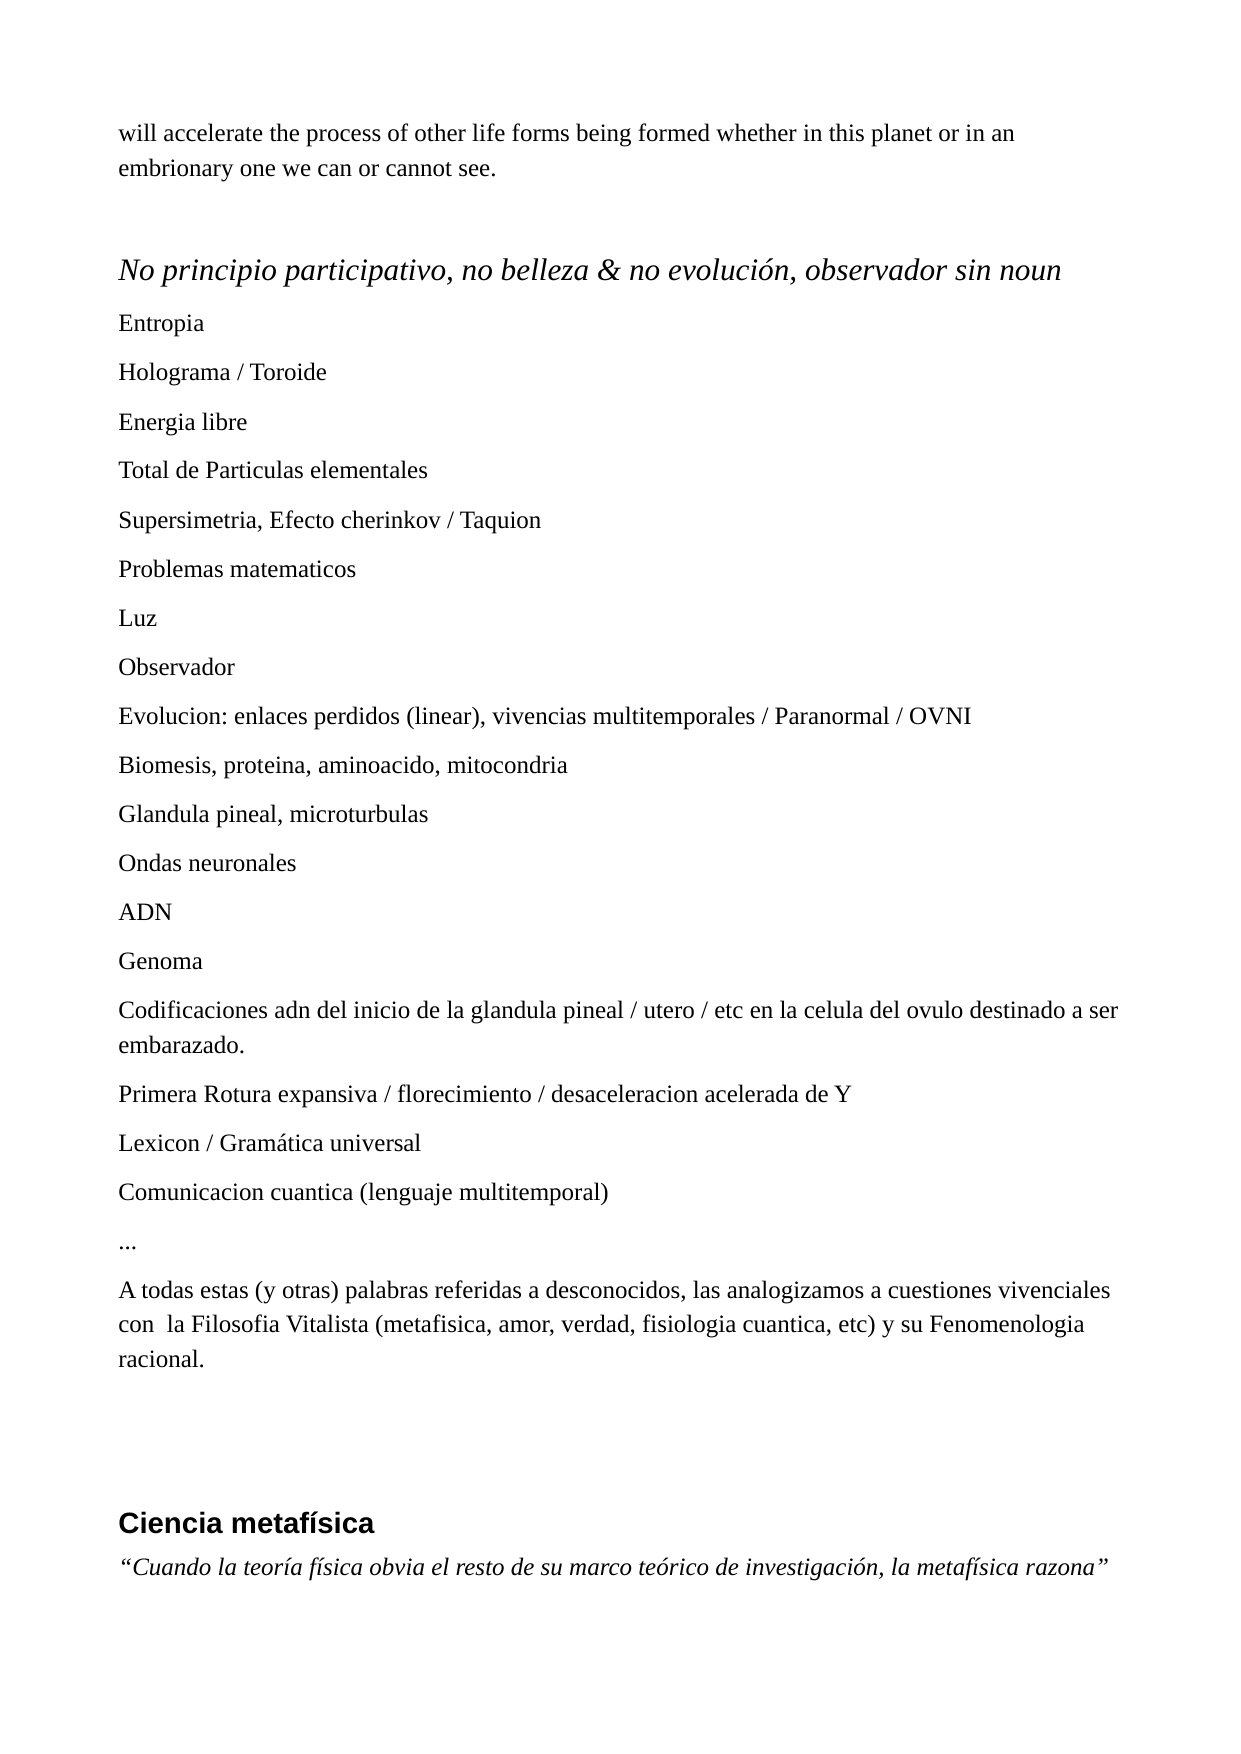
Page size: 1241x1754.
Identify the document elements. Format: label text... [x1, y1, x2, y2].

text Luz [118, 603, 1122, 632]
text Glandula pineal, microturbulas [118, 799, 1122, 828]
text Total de Particulas elementales [118, 456, 1122, 484]
text Entropia [118, 308, 1122, 337]
text “Cuando la teoría física obvia el resto de su marco teórico de investigación, la metafísica razona” [118, 1552, 1122, 1581]
text Holograma / Toroide [118, 357, 1122, 386]
text Comunicacion cuantica (lenguaje multitemporal) [118, 1177, 1122, 1206]
text A todas estas (y otras) palabras referidas a desconocidos, las analogizamos a cuestiones vivenciales con la Filosofia Vitalista (metafisica, amor, verdad, fisiologia cuantica, etc) y su Fenomenologia racional. [118, 1275, 1122, 1373]
text Energia libre [118, 407, 1122, 435]
text ADN [118, 897, 1122, 926]
text Supersimetria, Efecto cherinkov / Taquion [118, 505, 1122, 533]
text Primera Rotura expansiva / florecimiento / desaceleracion acelerada de Y [118, 1079, 1122, 1108]
text will accelerate the process of other life forms being formed whether in this planet or in an embrionary one we can or cannot see. [118, 118, 1122, 181]
text Evolucion: enlaces perdidos (linear), vivencias multitemporales / Paranormal / OVNI [118, 701, 1122, 730]
text Problemas matematicos [118, 554, 1122, 582]
text ... [118, 1226, 1122, 1255]
text Biomesis, proteina, aminoacido, mitocondria [118, 750, 1122, 779]
text Lexicon / Gramática universal [118, 1128, 1122, 1157]
subtitle Ciencia metafísica [118, 1506, 1122, 1539]
text Codificaciones adn del inicio de la glandula pineal / utero / etc en la celula del ovulo destinado a ser embarazado. [118, 995, 1122, 1058]
text Ondas neuronales [118, 848, 1122, 877]
text Observador [118, 652, 1122, 681]
text Genoma [118, 946, 1122, 975]
text No principio participativo, no belleza & no evolución, observador sin noun [118, 251, 1122, 287]
